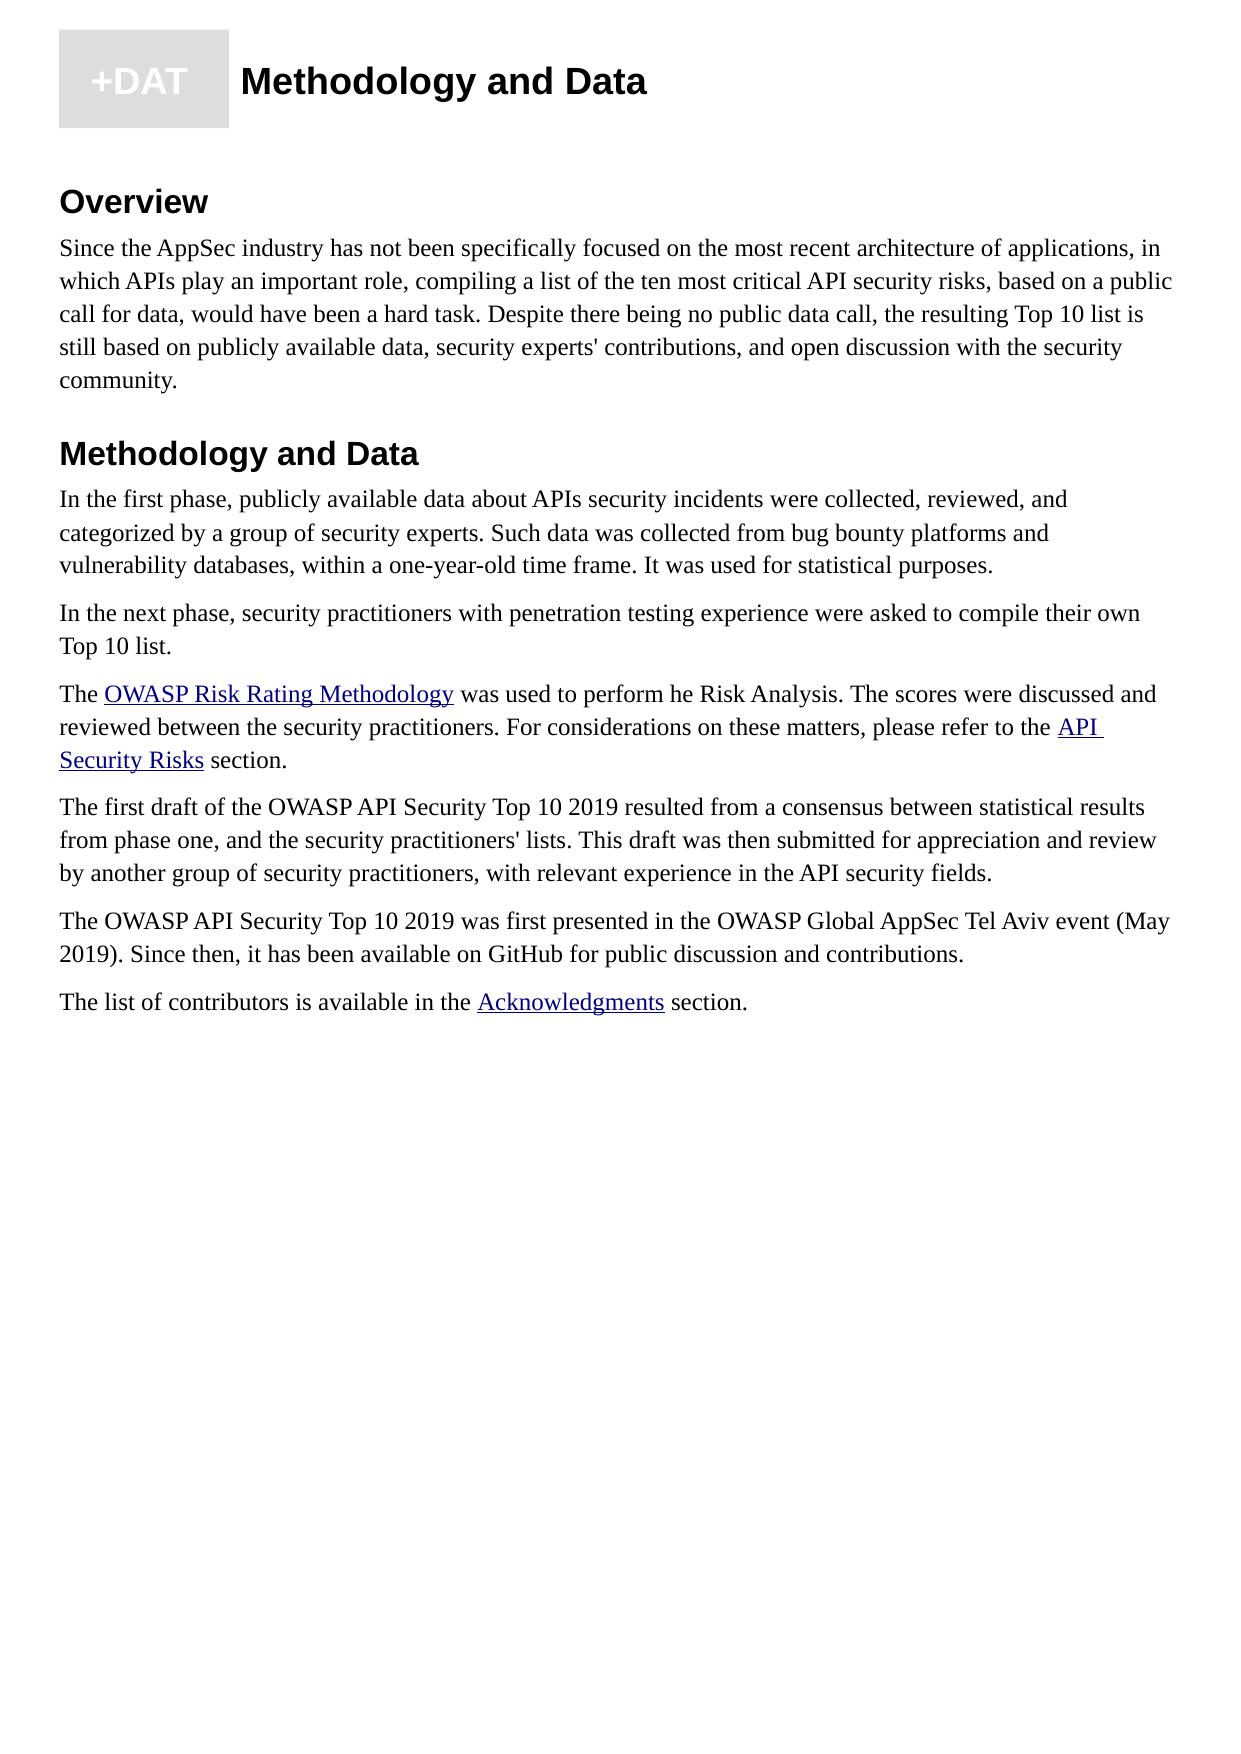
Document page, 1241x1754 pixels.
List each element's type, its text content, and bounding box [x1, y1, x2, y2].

text The OWASP Risk Rating Methodology was used to perform he Risk Analysis. The scores were discussed and reviewed between the security practitioners. For considerations on these matters, please refer to the API Security Risks section. [59, 679, 1181, 774]
text The first draft of the OWASP API Security Top 10 2019 resulted from a consensus between statistical results from phase one, and the security practitioners' lists. This draft was then submitted for appreciation and review by another group of security practitioners, with relevant experience in the API security fields. [59, 792, 1181, 887]
text In the next phase, security practitioners with penetration testing experience were asked to compile their own Top 10 list. [59, 598, 1181, 660]
text In the first phase, publicly available data about APIs security incidents were collected, reviewed, and categorized by a group of security experts. Such data was collected from bug bounty platforms and vulnerability databases, within a one-year-old time frame. It was used for statistical purposes. [59, 484, 1181, 579]
text The list of contributors is available in the Acknowledgments section. [59, 987, 1181, 1016]
text Since the AppSec industry has not been specifically focused on the most recent architecture of applications, in which APIs play an important role, compiling a list of the ten most critical API security risks, based on a public call for data, would have been a hard task. Despite there being no public data call, the resulting Top 10 list is still based on publicly available data, security experts' contributions, and open discussion with the security community. [59, 233, 1181, 394]
subtitle Overview [59, 182, 1181, 220]
subtitle Methodology and Data [59, 433, 1181, 472]
text The OWASP API Security Top 10 2019 was first presented in the OWASP Global AppSec Tel Aviv event (May 2019). Since then, it has been available on GitHub for public discussion and contributions. [59, 906, 1181, 968]
